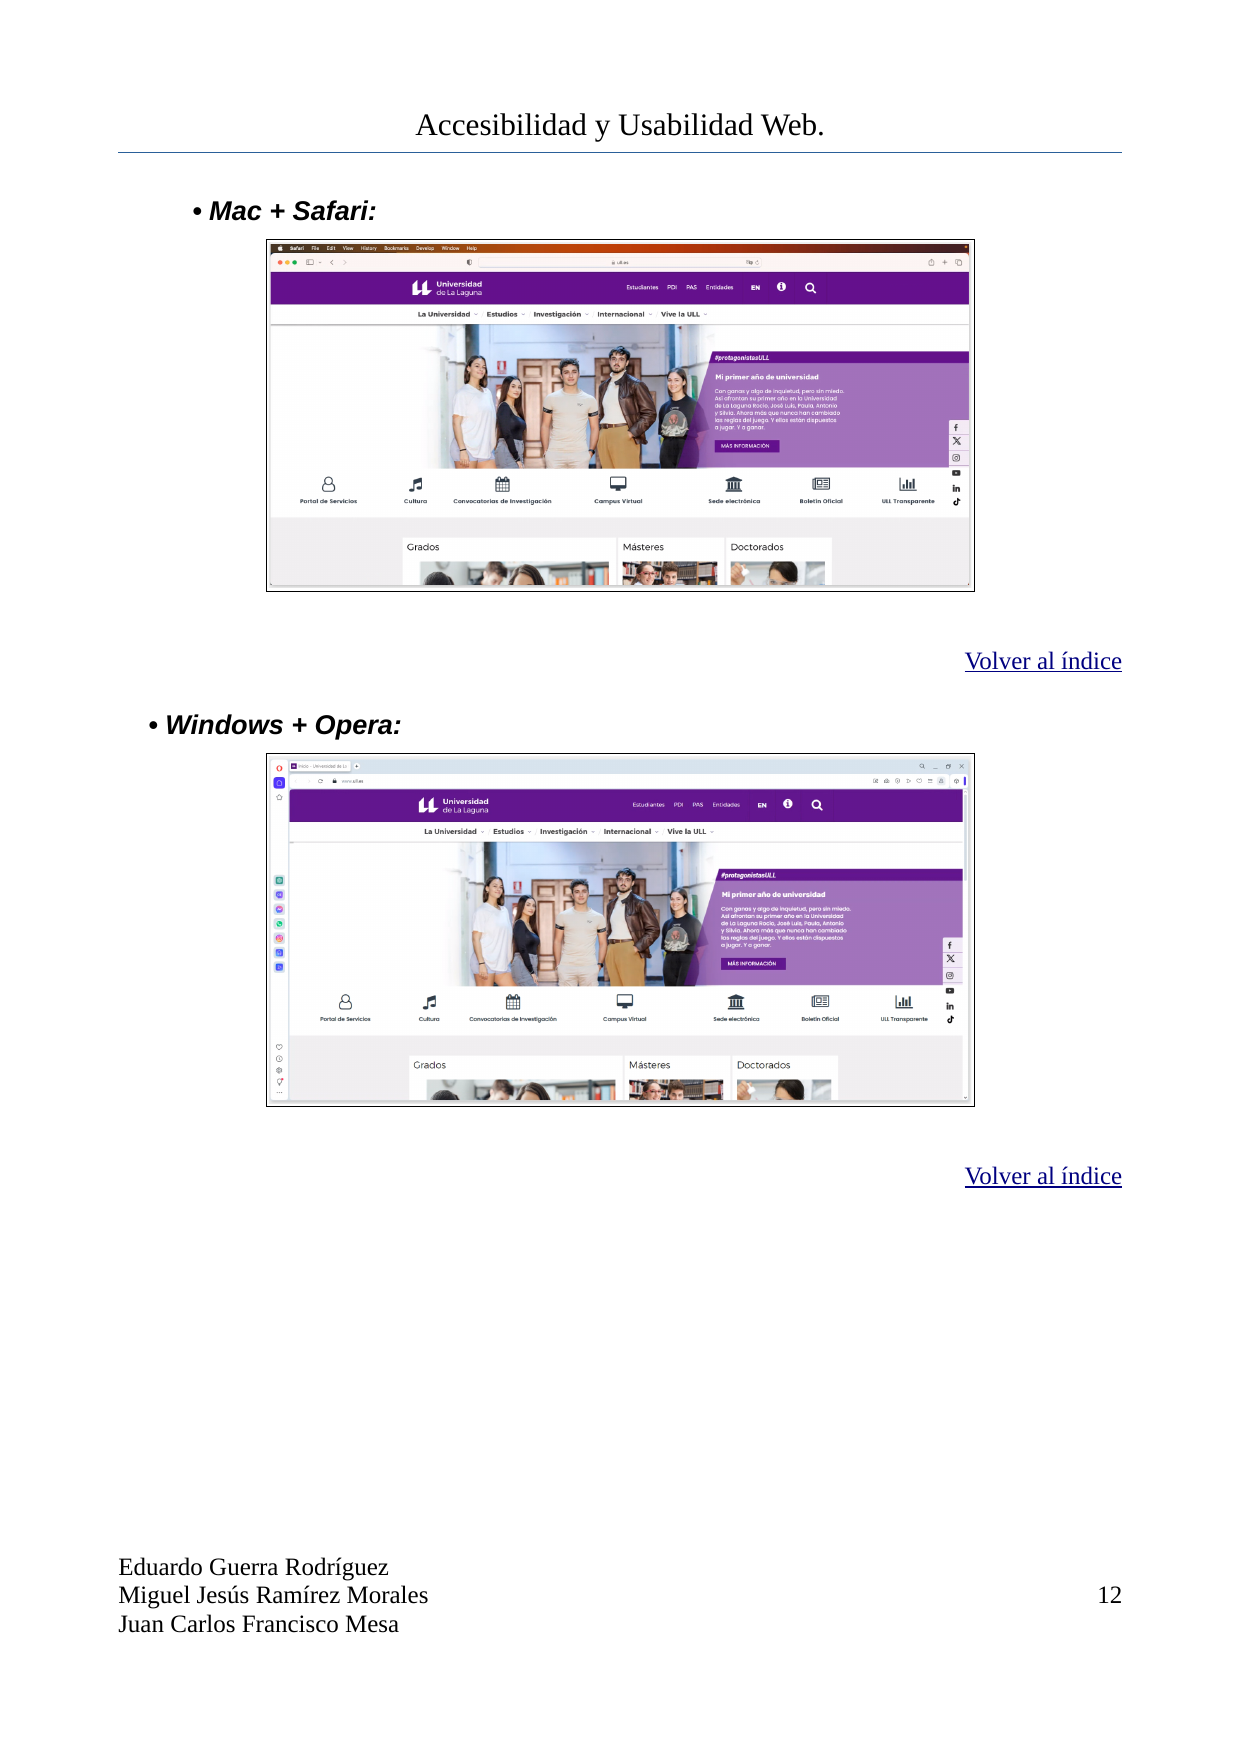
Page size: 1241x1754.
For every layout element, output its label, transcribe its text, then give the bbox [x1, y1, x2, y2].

subtitle • Windows + Opera: [118, 709, 1122, 741]
text Volver al índice [118, 1161, 1122, 1190]
picture [268, 242, 972, 588]
subtitle • Mac + Safari: [118, 195, 1122, 227]
picture [268, 756, 972, 1104]
text Volver al índice [118, 646, 1122, 675]
